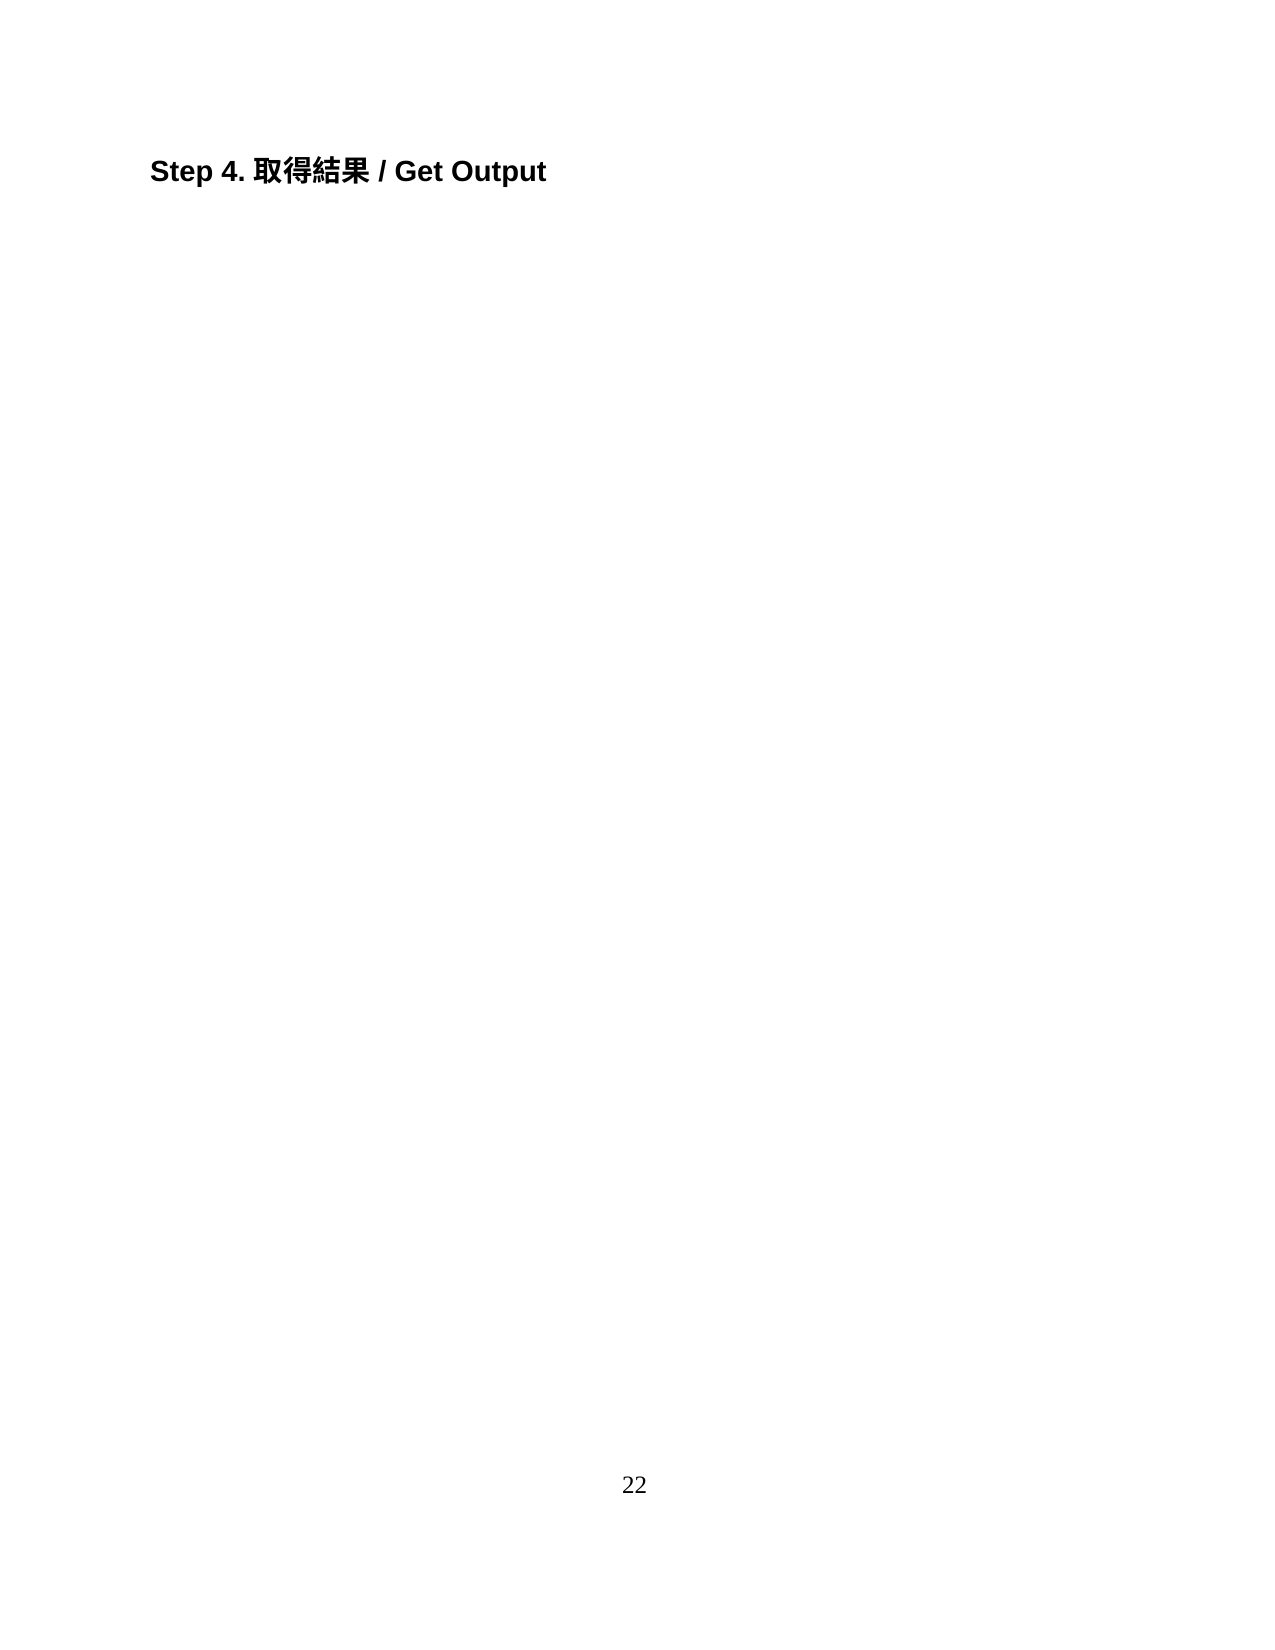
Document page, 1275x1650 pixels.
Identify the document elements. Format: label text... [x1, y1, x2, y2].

subtitle Step 4. 取得結果 / Get Output [150, 150, 1125, 190]
